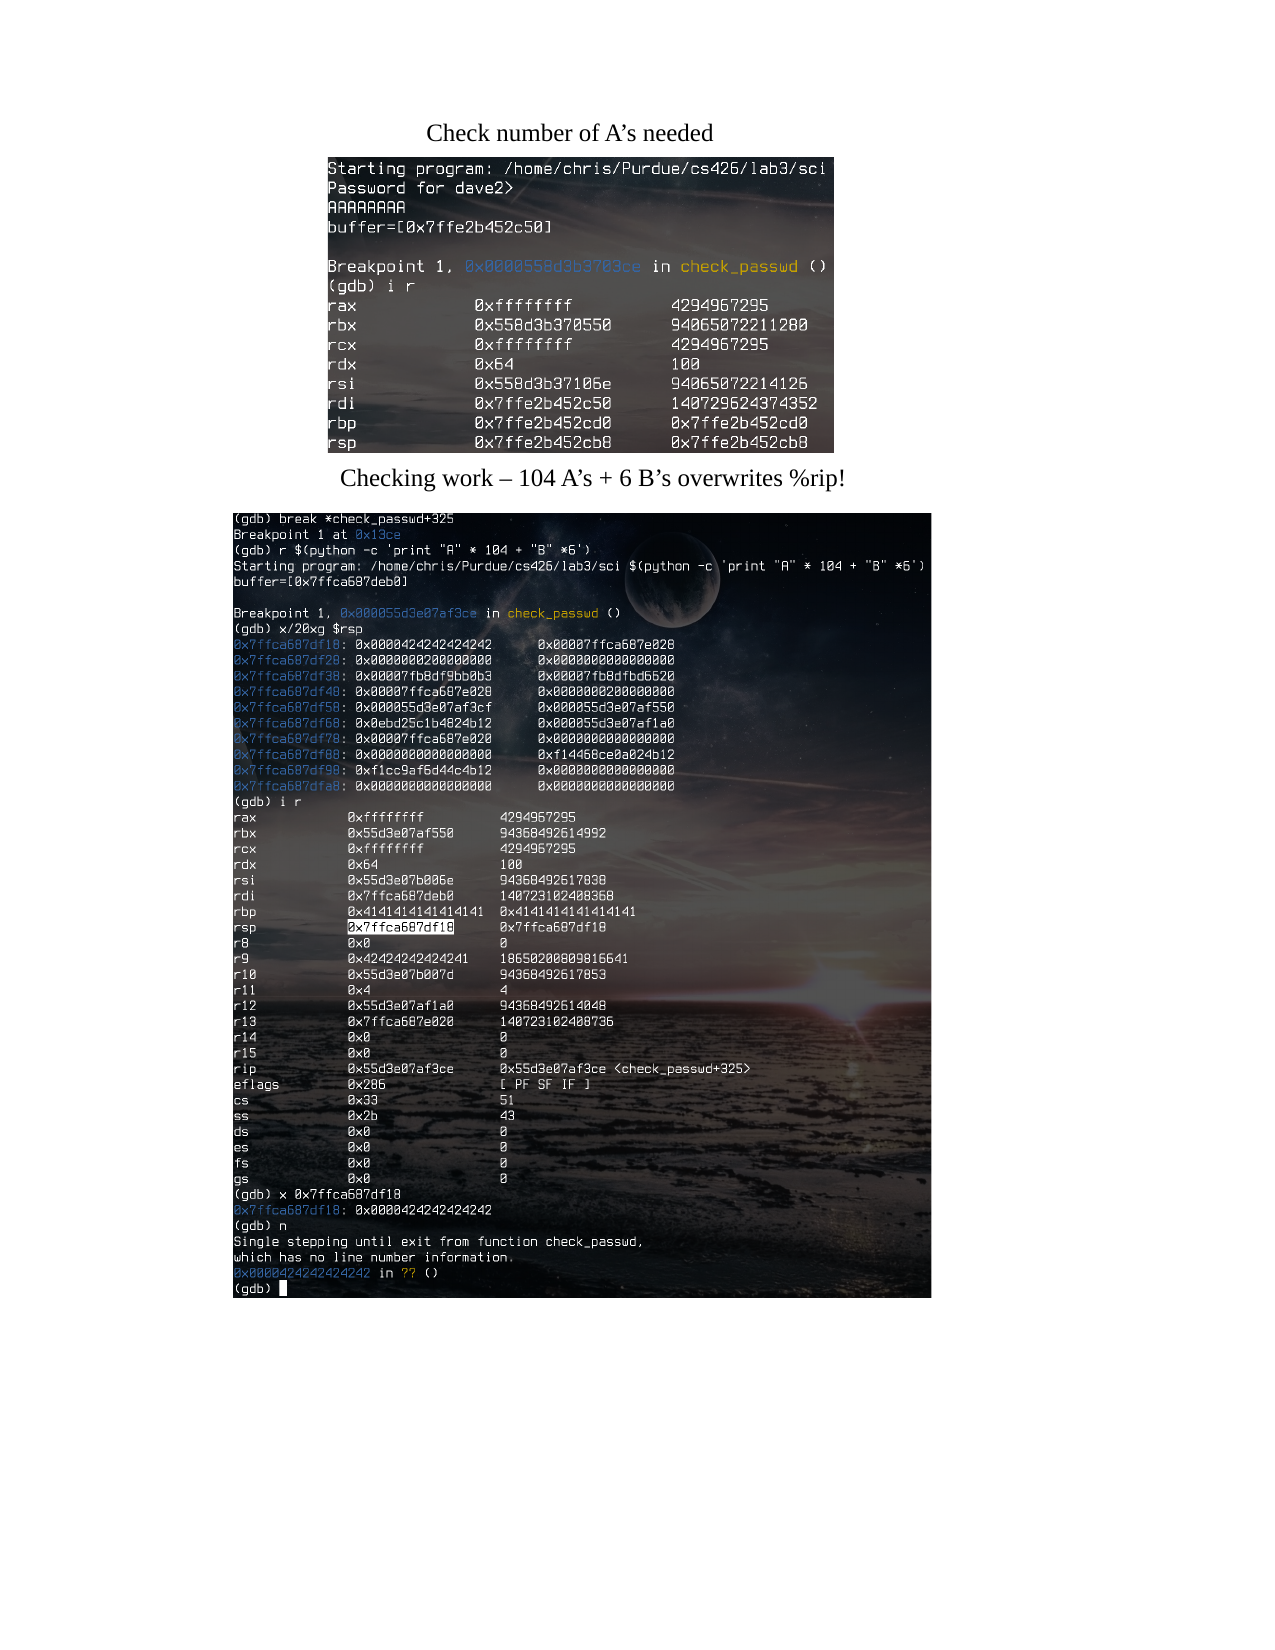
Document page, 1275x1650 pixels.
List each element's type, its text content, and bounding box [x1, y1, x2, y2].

text Check number of A’s needed [118, 118, 1157, 147]
picture [232, 513, 932, 1298]
text Checking work – 104 A’s + 6 B’s overwrites %rip! [118, 463, 1157, 492]
picture [327, 157, 834, 453]
